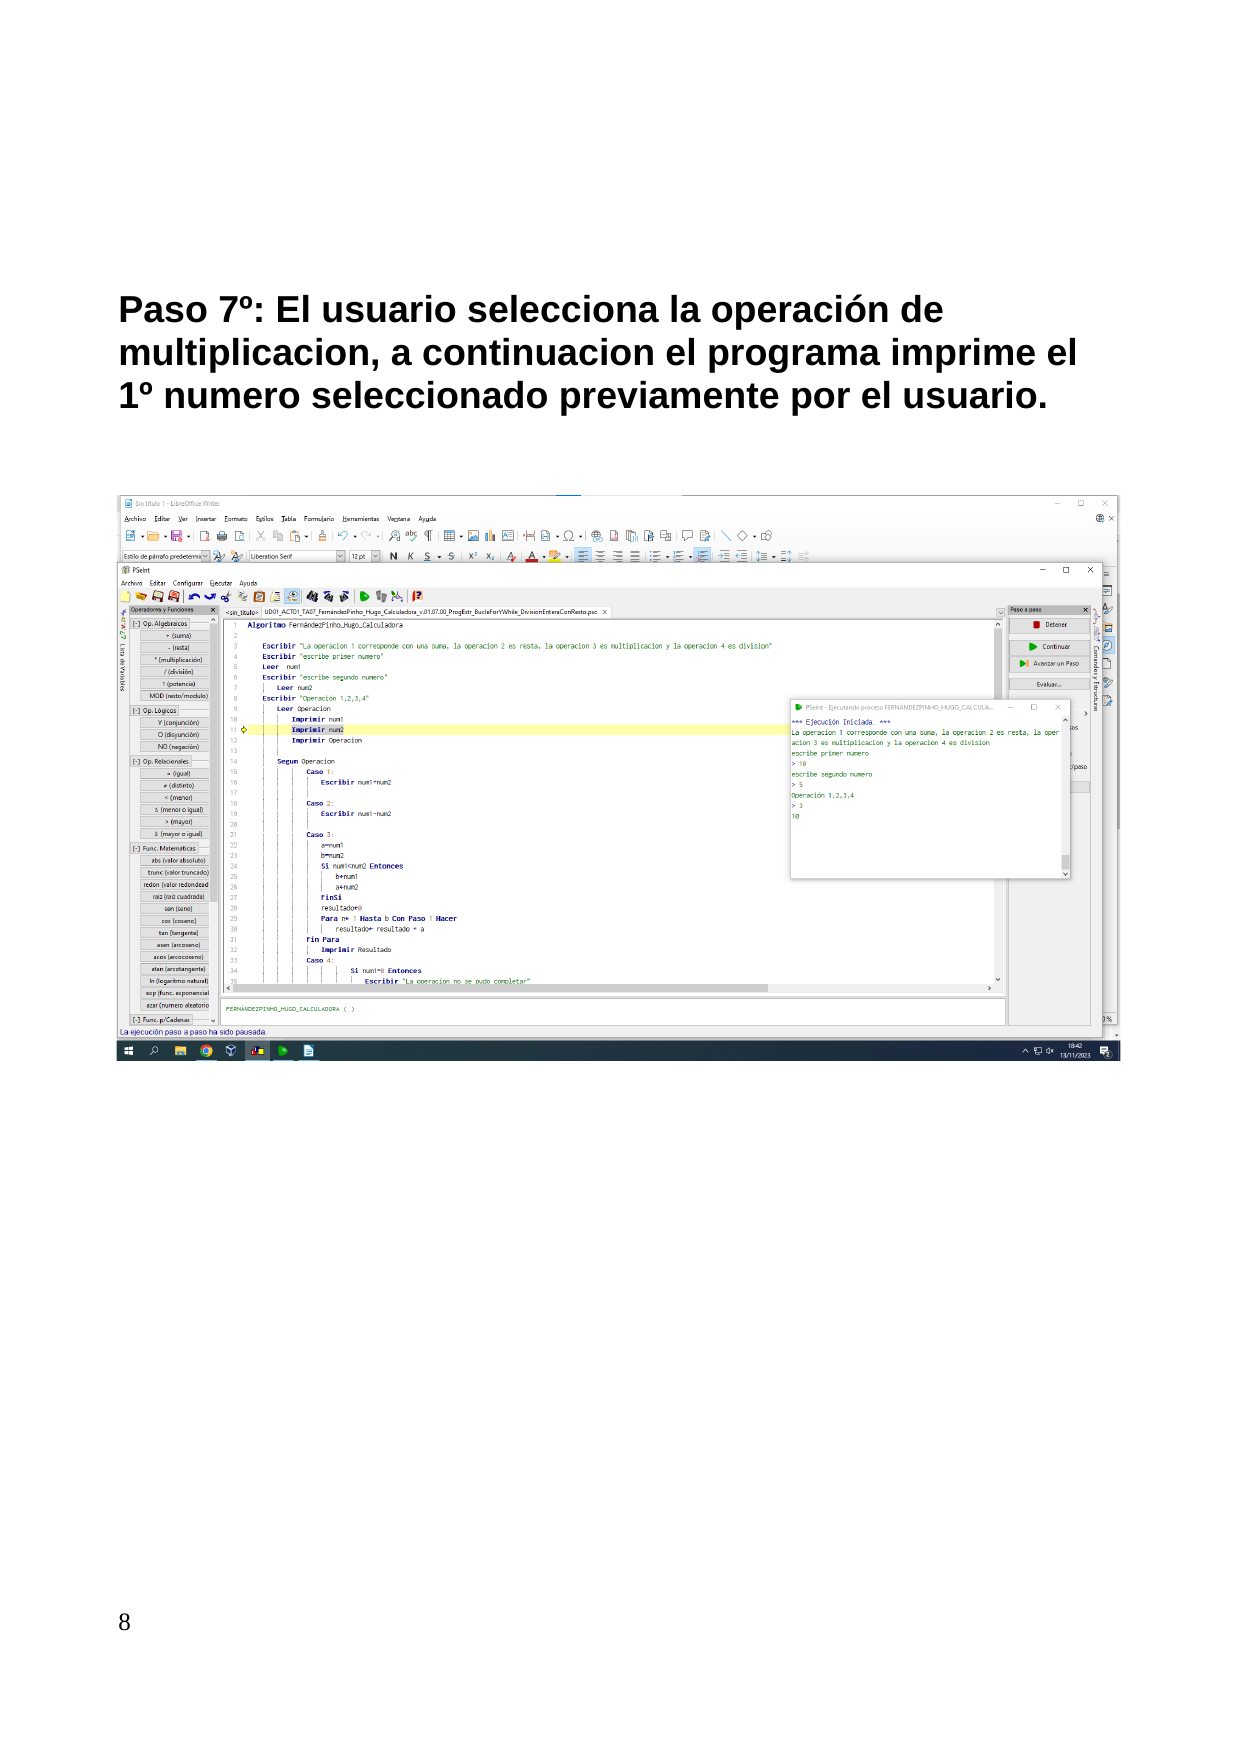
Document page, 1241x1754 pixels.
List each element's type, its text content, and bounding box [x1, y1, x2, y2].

picture [116, 495, 1121, 1061]
subtitle Paso 7º: El usuario selecciona la operación de multiplicacion, a continuacion el programa imprime el 1º numero seleccionado previamente por el usuario. [118, 287, 1122, 416]
